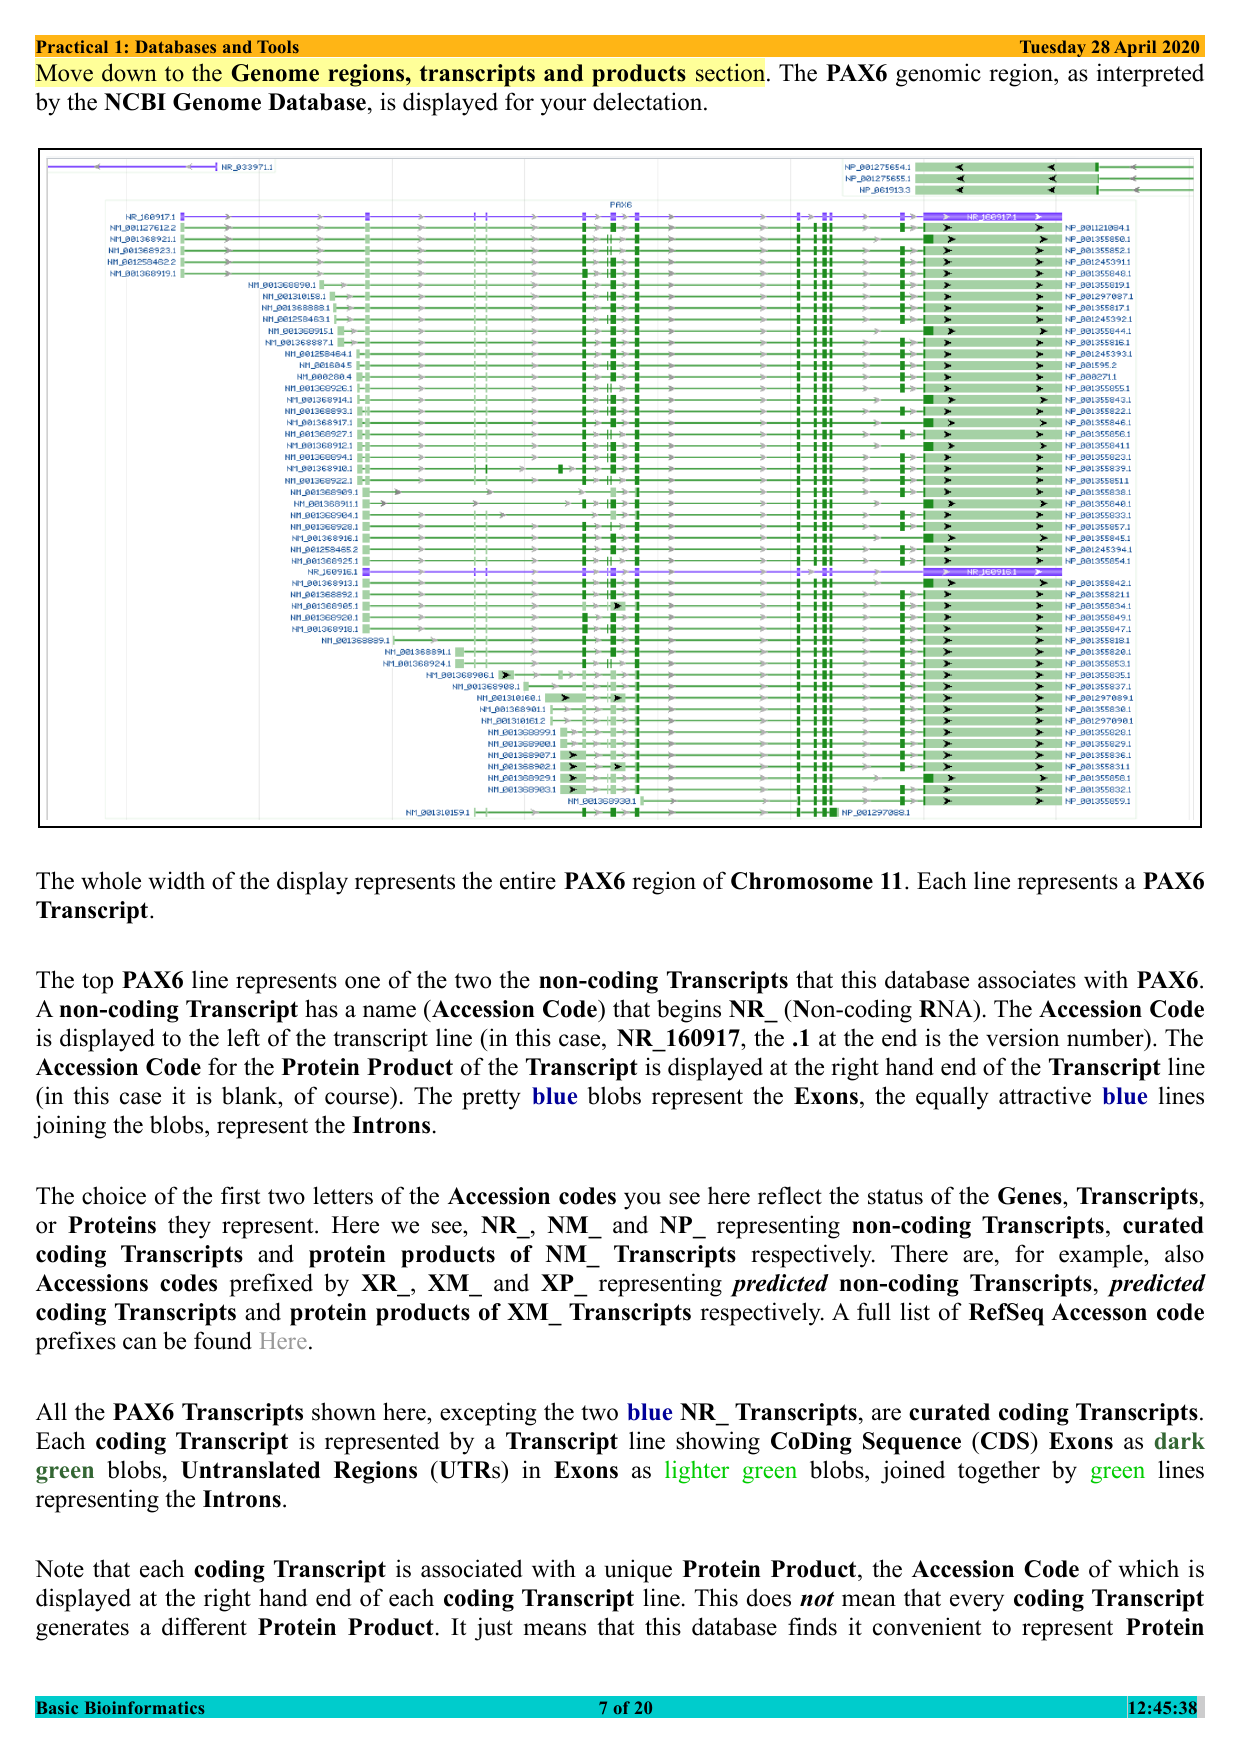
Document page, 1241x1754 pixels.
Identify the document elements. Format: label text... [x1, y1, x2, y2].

text Note that each coding Transcript is associated with a unique Protein Product, the Accession Code of which is displayed at the right hand end of each coding Transcript line. This does not mean that every coding Transcript generates a different Protein Product. It just means that this database finds it convenient to represent Protein [35, 1554, 1205, 1641]
picture [46, 156, 1194, 820]
text The choice of the first two letters of the Accession codes you see here reflect the status of the Genes, Transcripts, or Proteins they represent. Here we see, NR_, NM_ and NP_ representing non-coding Transcripts, curated coding Transcripts and protein products of NM_ Transcripts respectively. There are, for example, also Accessions codes prefixed by XR_, XM_ and XP_ representing predicted non-coding Transcripts, predicted coding Transcripts and protein products of XM_ Transcripts respectively. A full list of RefSeq Accesson code prefixes can be found Here. [35, 1181, 1205, 1355]
text All the PAX6 Transcripts shown here, excepting the two blue NR_ Transcripts, are curated coding Transcripts. Each coding Transcript is represented by a Transcript line showing CoDing Sequence (CDS) Exons as dark green blobs, Untranslated Regions (UTRs) in Exons as lighter green blobs, joined together by green lines representing the Introns. [35, 1396, 1205, 1513]
text The top PAX6 line represents one of the two the non-coding Transcripts that this database associates with PAX6. A non-coding Transcript has a name (Accession Code) that begins NR_ (Non-coding RNA). The Accession Code is displayed to the left of the transcript line (in this case, NR_160917, the .1 at the end is the version number). The Accession Code for the Protein Product of the Transcript is displayed at the right hand end of the Transcript line (in this case it is blank, of course). The pretty blue blobs represent the Exons, the equally attractive blue lines joining the blobs, represent the Introns. [35, 965, 1205, 1139]
text Move down to the Genome regions, transcripts and products section. The PAX6 genomic region, as interpreted by the NCBI Genome Database, is displayed for your delectation. [35, 57, 1205, 116]
text The whole width of the display represents the entire PAX6 region of Chromosome 11. Each line represents a PAX6 Transcript. [35, 866, 1205, 924]
